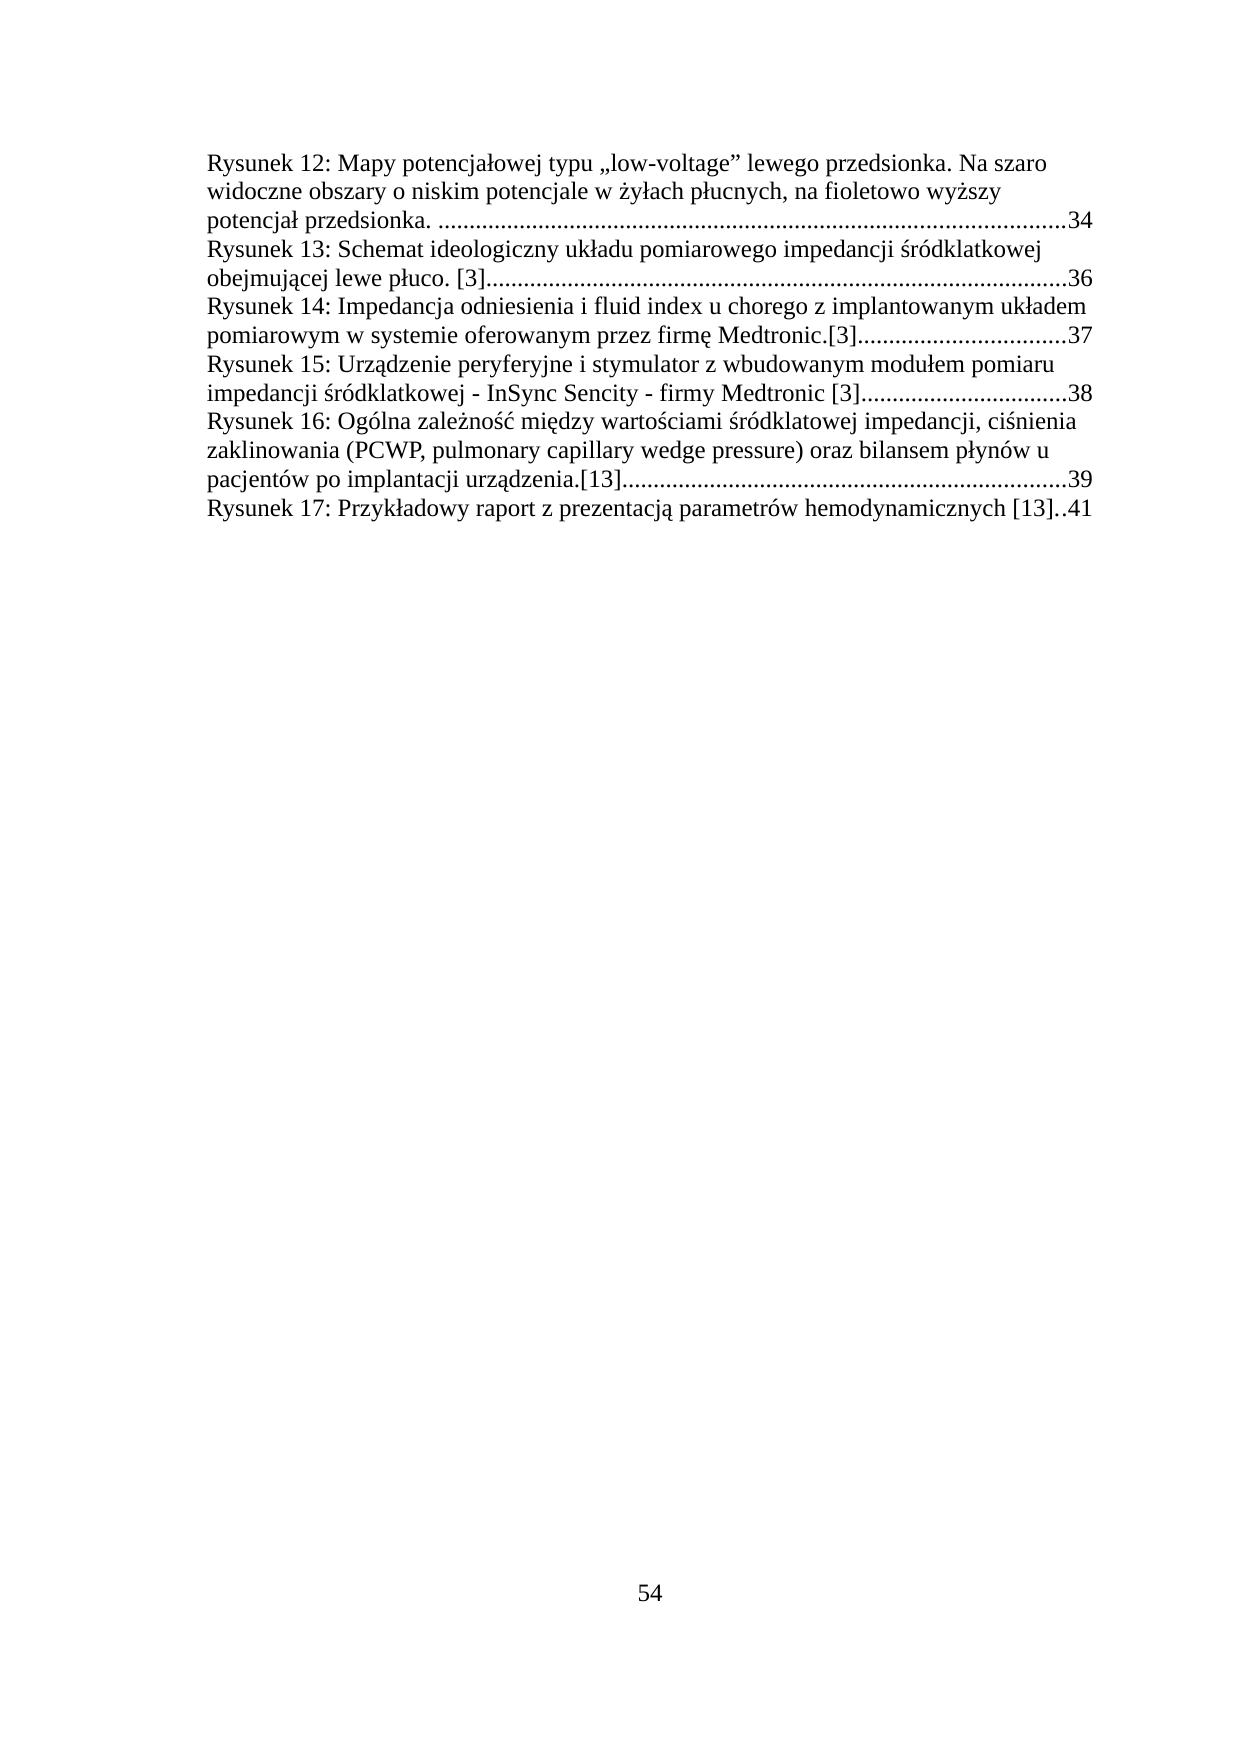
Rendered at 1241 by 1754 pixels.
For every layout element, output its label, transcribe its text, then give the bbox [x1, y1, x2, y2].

text Rysunek 16: Ogólna zależność między wartościami śródklatowej impedancji, ciśnienia zaklinowania (PCWP, pulmonary capillary wedge pressure) oraz bilansem płynów u pacjentów po implantacji urządzenia.[13] 39 [207, 406, 1093, 493]
text Rysunek 13: Schemat ideologiczny układu pomiarowego impedancji śródklatkowej obejmującej lewe płuco. [3] 36 [207, 234, 1093, 291]
text Rysunek 14: Impedancja odniesienia i fluid index u chorego z implantowanym układem pomiarowym w systemie oferowanym przez firmę Medtronic.[3] 37 [207, 291, 1093, 349]
text Rysunek 12: Mapy potencjałowej typu „low-voltage” lewego przedsionka. Na szaro widoczne obszary o niskim potencjale w żyłach płucnych, na fioletowo wyższy potencjał przedsionka. 34 [207, 148, 1093, 234]
text Rysunek 15: Urządzenie peryferyjne i stymulator z wbudowanym modułem pomiaru impedancji śródklatkowej - InSync Sencity - firmy Medtronic [3] 38 [207, 349, 1093, 406]
text Rysunek 17: Przykładowy raport z prezentacją parametrów hemodynamicznych [13] 41 [207, 493, 1093, 521]
